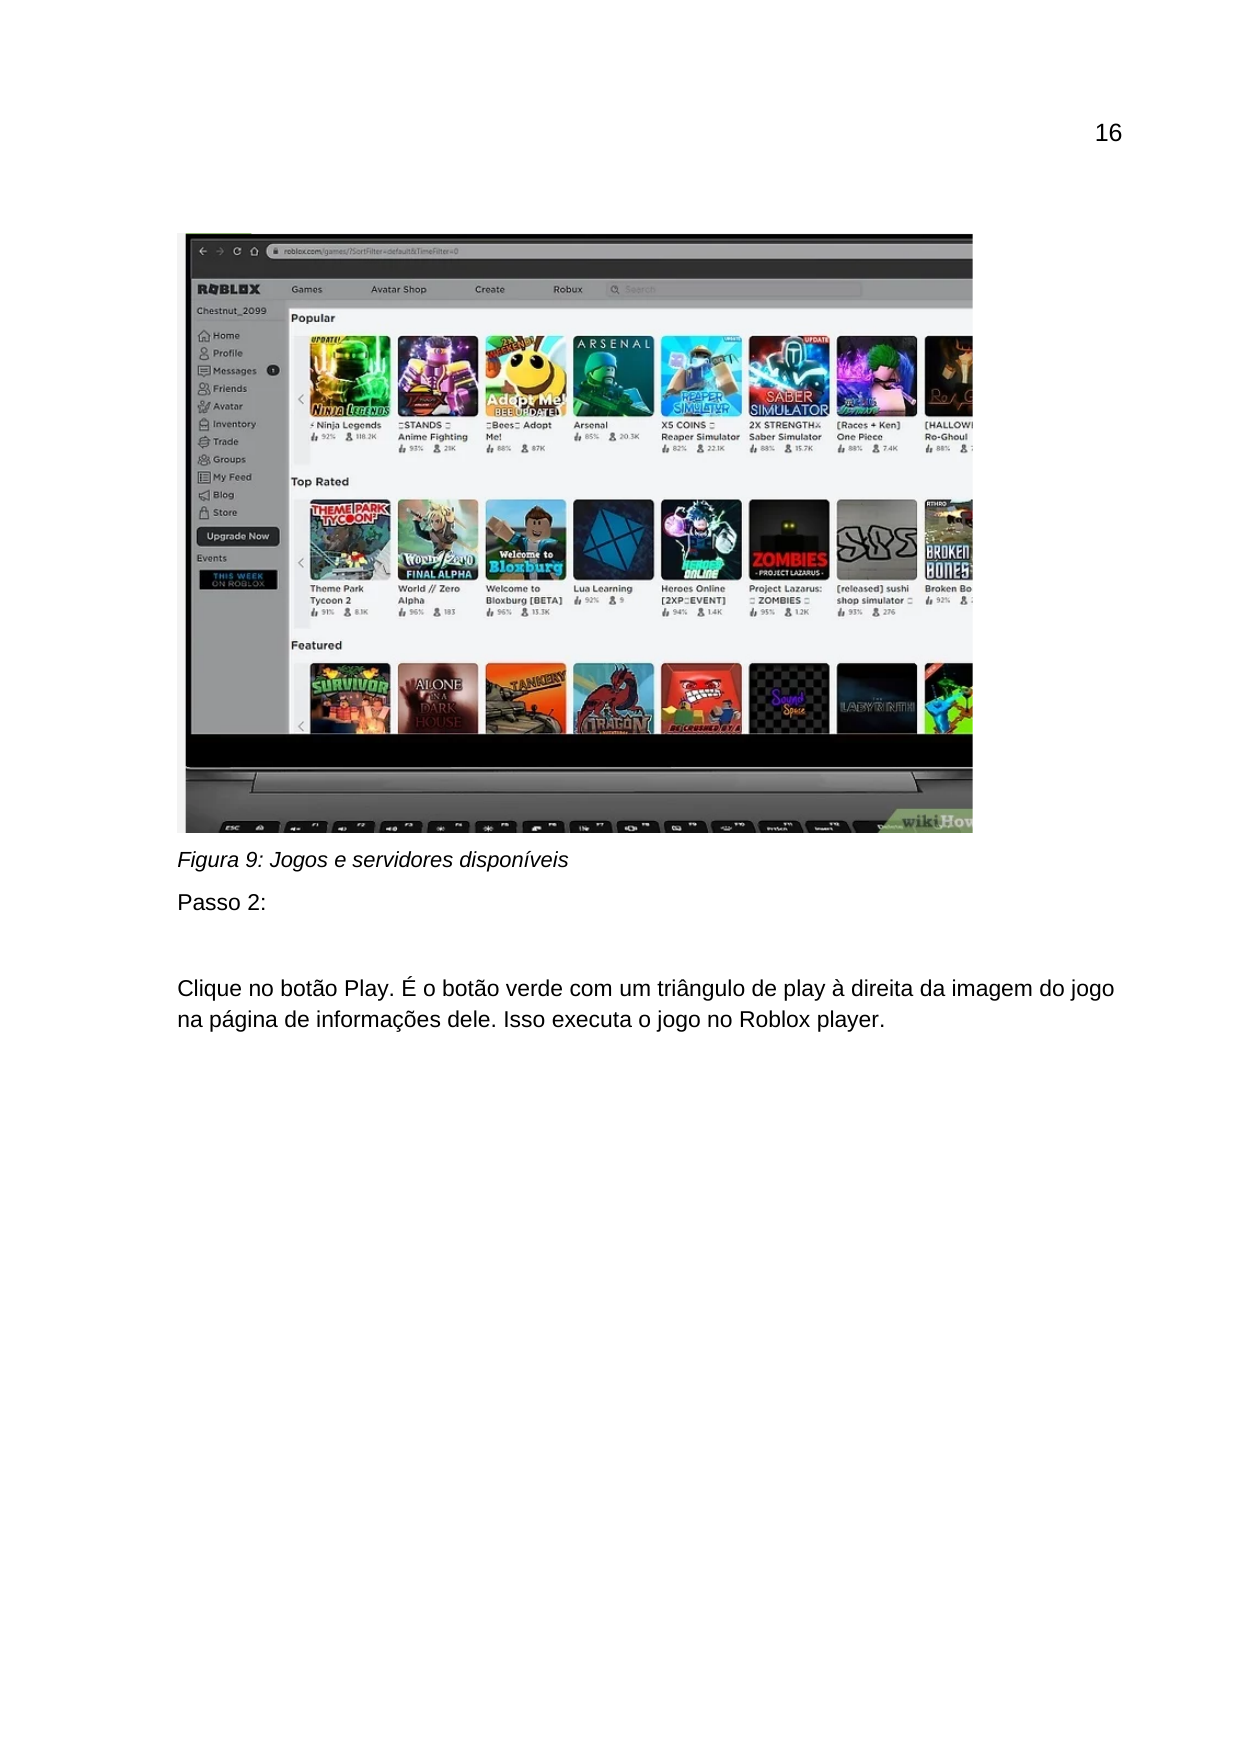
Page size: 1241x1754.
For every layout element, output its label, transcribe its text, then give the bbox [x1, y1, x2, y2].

text Clique no botão Play. É o botão verde com um triângulo de play à direita da imagem do jogo na página de informações dele. Isso executa o jogo no Roblox player. [177, 975, 1122, 1032]
text Passo 2: [177, 889, 1122, 915]
text Figura 9: Jogos e servidores disponíveis [177, 833, 973, 872]
picture [177, 233, 973, 833]
